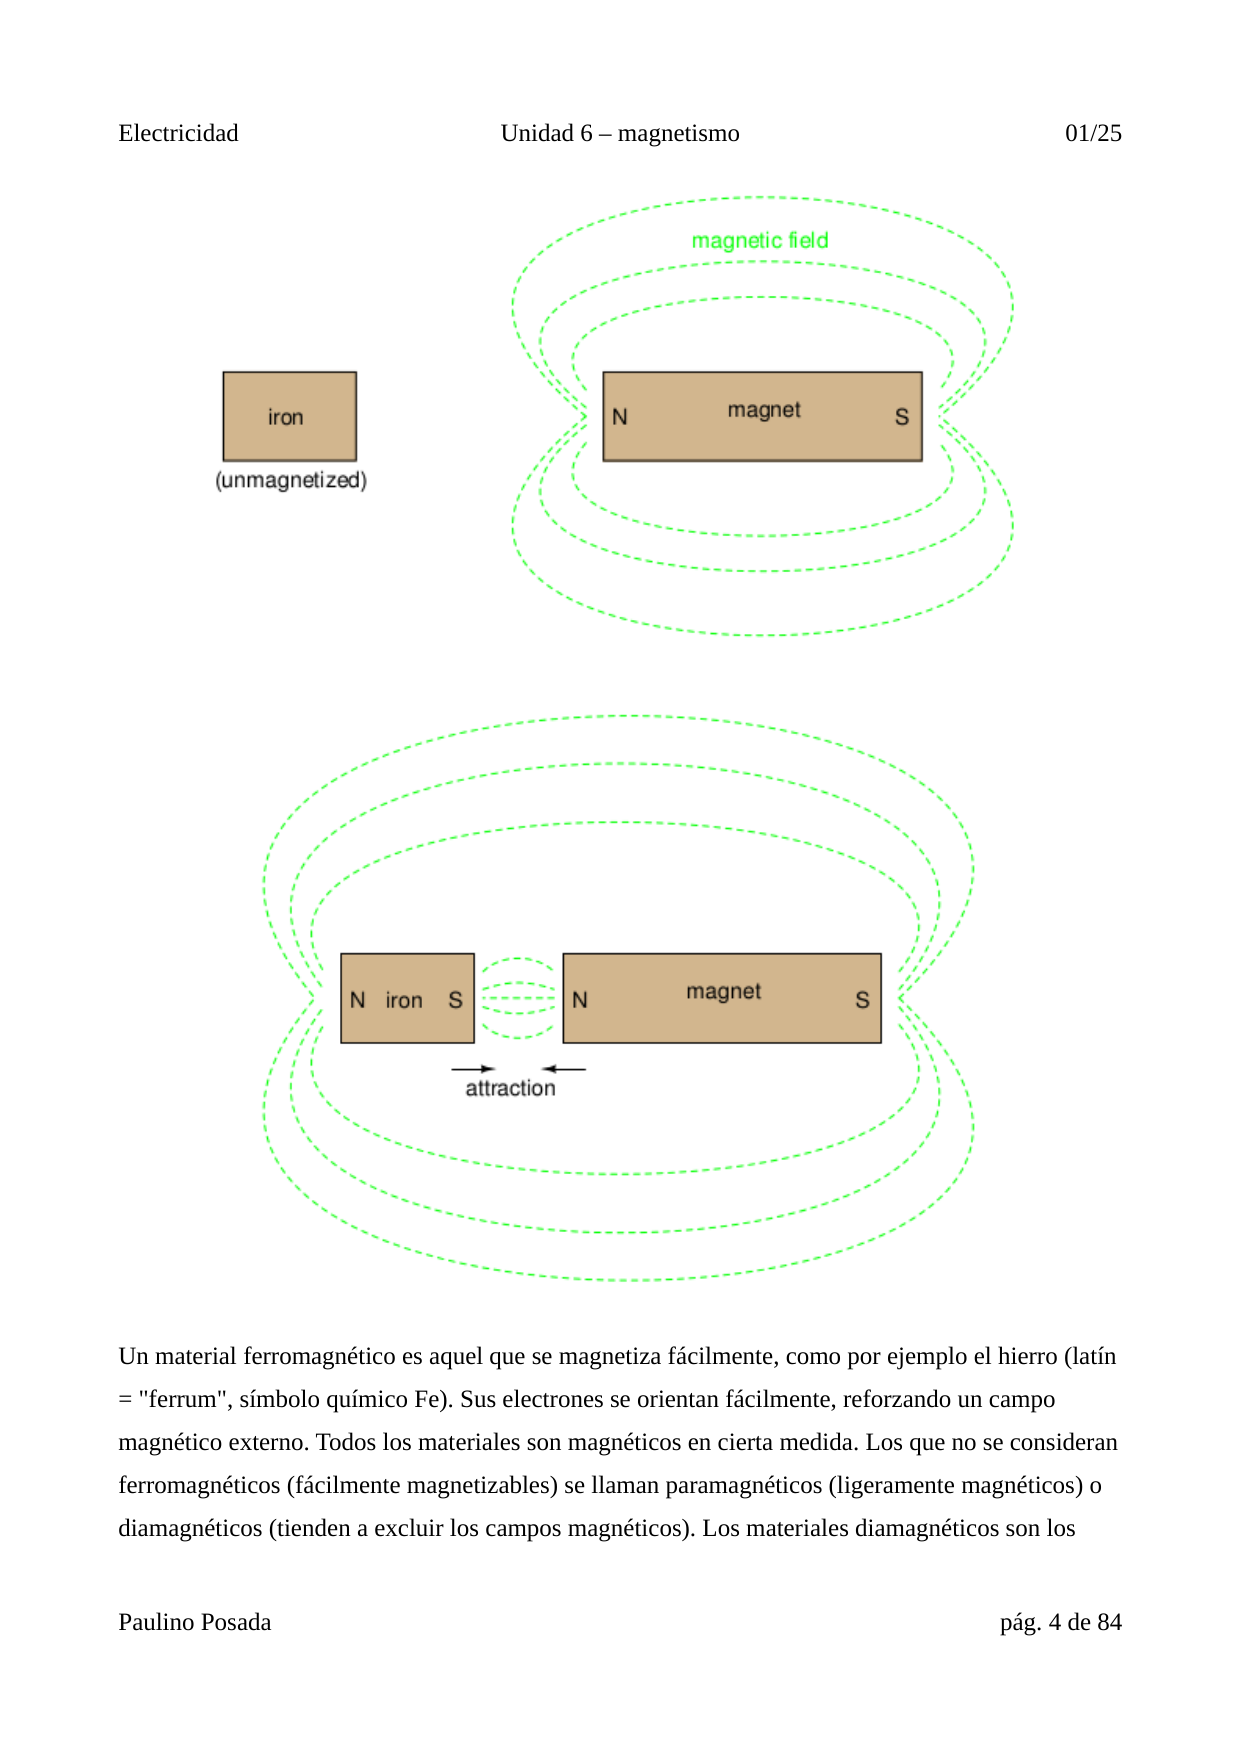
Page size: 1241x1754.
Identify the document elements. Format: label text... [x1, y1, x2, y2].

picture [231, 709, 1009, 1293]
text Un material ferromagnético es aquel que se magnetiza fácilmente, como por ejemplo el hierro (latín = "ferrum", símbolo químico Fe). Sus electrones se orientan fácilmente, reforzando un campo magnético externo. Todos los materiales son magnéticos en cierta medida. Los que no se consideran ferromagnéticos (fácilmente magnetizables) se llaman paramagnéticos (ligeramente magnéticos) o diamagnéticos (tienden a excluir los campos magnéticos). Los materiales diamagnéticos son los [118, 1341, 1122, 1542]
picture [198, 176, 1042, 655]
